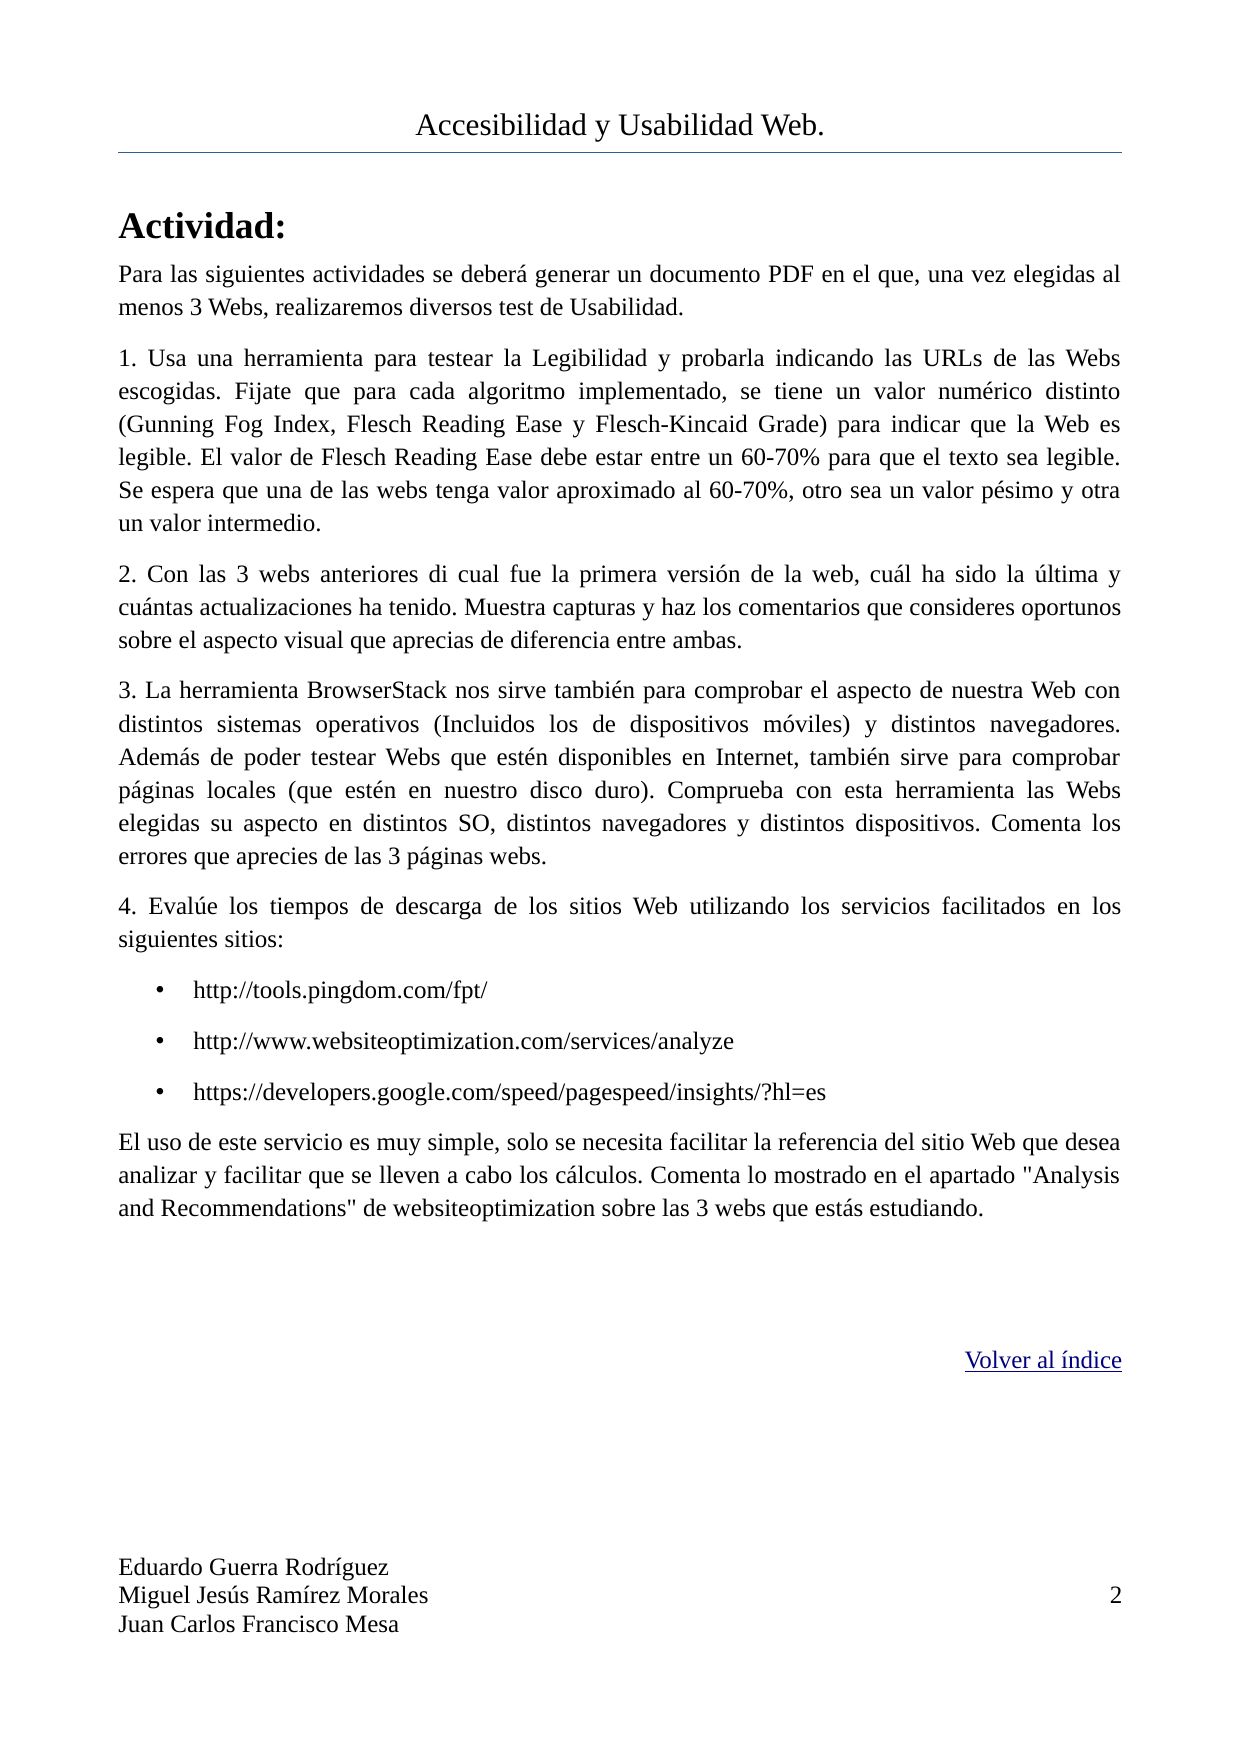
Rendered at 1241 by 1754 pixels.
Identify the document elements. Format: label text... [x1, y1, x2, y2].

text 3. La herramienta BrowserStack nos sirve también para comprobar el aspecto de nuestra Web con distintos sistemas operativos (Incluidos los de dispositivos móviles) y distintos navegadores. Además de poder testear Webs que estén disponibles en Internet, también sirve para comprobar páginas locales (que estén en nuestro disco duro). Comprueba con esta herramienta las Webs elegidas su aspecto en distintos SO, distintos navegadores y distintos dispositivos. Comenta los errores que aprecies de las 3 páginas webs. [118, 676, 1122, 869]
text 2. Con las 3 webs anteriores di cual fue la primera versión de la web, cuál ha sido la última y cuántas actualizaciones ha tenido. Muestra capturas y haz los comentarios que consideres oportunos sobre el aspecto visual que aprecias de diferencia entre ambas. [118, 559, 1122, 654]
text Para las siguientes actividades se deberá generar un documento PDF en el que, una vez elegidas al menos 3 Webs, realizaremos diversos test de Usabilidad. [118, 259, 1122, 321]
list http://www.websiteoptimization.com/services/analyze [156, 1026, 1122, 1055]
text El uso de este servicio es muy simple, solo se necesita facilitar la referencia del sitio Web que desea analizar y facilitar que se lleven a cabo los cálculos. Comenta lo mostrado en el apartado "Analysis and Recommendations" de websiteoptimization sobre las 3 webs que estás estudiando. [118, 1127, 1122, 1222]
text 4. Evalúe los tiempos de descarga de los sitios Web utilizando los servicios facilitados en los siguientes sitios: [118, 891, 1122, 953]
list http://tools.pingdom.com/fpt/ [156, 975, 1122, 1004]
text Volver al índice [118, 1346, 1122, 1374]
subtitle Actividad: [118, 204, 1122, 247]
text 1. Usa una herramienta para testear la Legibilidad y probarla indicando las URLs de las Webs escogidas. Fijate que para cada algoritmo implementado, se tiene un valor numérico distinto (Gunning Fog Index, Flesch Reading Ease y Flesch-Kincaid Grade) para indicar que la Web es legible. El valor de Flesch Reading Ease debe estar entre un 60-70% para que el texto sea legible. Se espera que una de las webs tenga valor aproximado al 60-70%, otro sea un valor pésimo y otra un valor intermedio. [118, 343, 1122, 537]
list https://developers.google.com/speed/pagespeed/insights/?hl=es [156, 1077, 1122, 1105]
